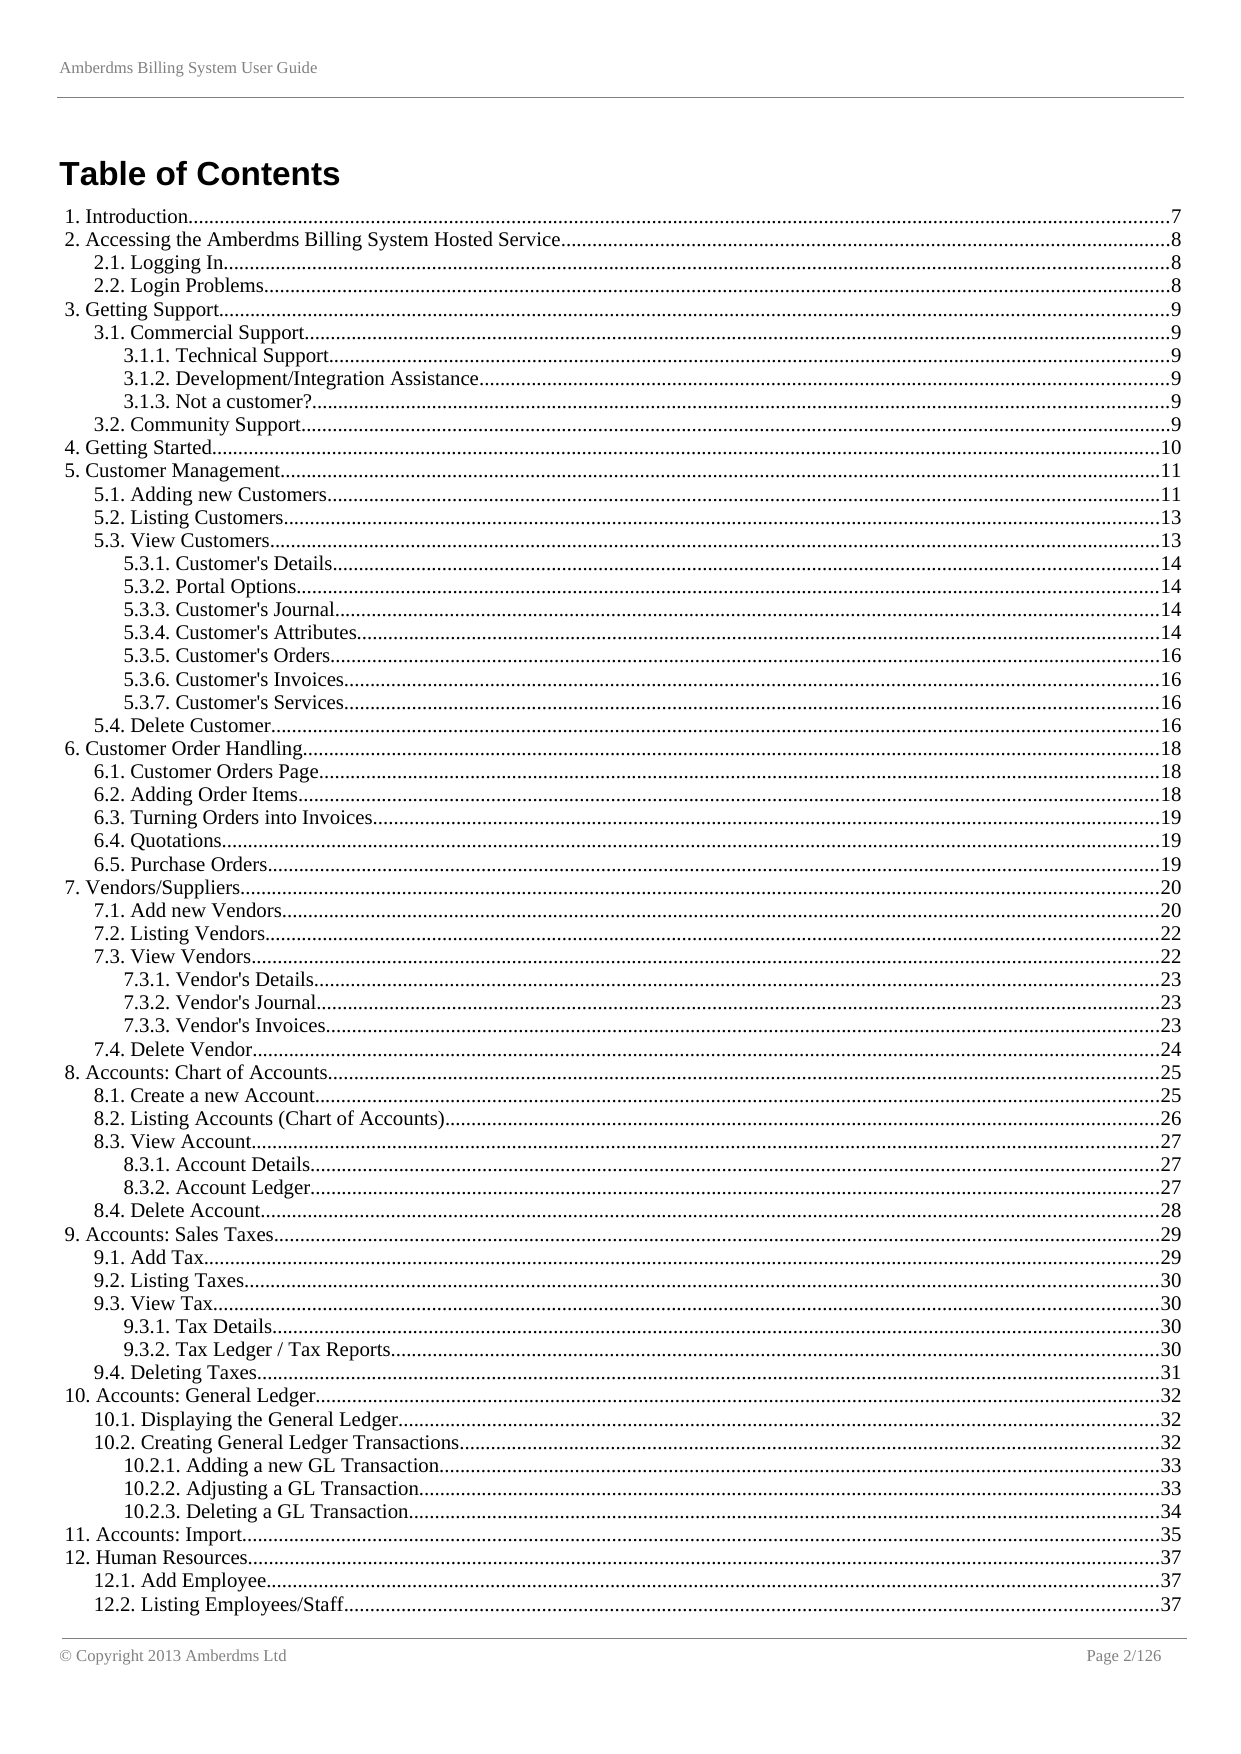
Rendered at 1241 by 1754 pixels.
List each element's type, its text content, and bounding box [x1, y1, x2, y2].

text 3.1. Commercial Support 9 [88, 321, 1181, 344]
text 9.2. Listing Taxes 30 [88, 1269, 1181, 1292]
text 9.1. Add Tax 29 [88, 1246, 1181, 1269]
text 9.3.2. Tax Ledger / Tax Reports 30 [118, 1338, 1181, 1361]
text 3.1.1. Technical Support 9 [118, 344, 1181, 367]
text 12.2. Listing Employees/Staff 37 [88, 1592, 1181, 1616]
text 5.3. View Customers 13 [88, 529, 1181, 552]
text 3.2. Community Support 9 [88, 413, 1181, 436]
text 12. Human Resources 37 [59, 1546, 1181, 1569]
text 4. Getting Started 10 [59, 436, 1181, 459]
text 10.2. Creating General Ledger Transactions 32 [88, 1431, 1181, 1454]
text 8.3.1. Account Details 27 [118, 1153, 1181, 1176]
text 6.5. Purchase Orders 19 [88, 852, 1181, 876]
text 2.1. Logging In 8 [88, 251, 1181, 274]
text 6.2. Adding Order Items 18 [88, 783, 1181, 806]
text 10.1. Displaying the General Ledger 32 [88, 1407, 1181, 1431]
text 6. Customer Order Handling 18 [59, 737, 1181, 760]
text 6.4. Quotations 19 [88, 829, 1181, 852]
text 5.3.6. Customer's Invoices 16 [118, 667, 1181, 691]
text 5.3.1. Customer's Details 14 [118, 552, 1181, 575]
text 5.3.3. Customer's Journal 14 [118, 598, 1181, 621]
text 10. Accounts: General Ledger 32 [59, 1384, 1181, 1407]
text 6.1. Customer Orders Page 18 [88, 760, 1181, 783]
text 8.2. Listing Accounts (Chart of Accounts) 26 [88, 1107, 1181, 1130]
text 9. Accounts: Sales Taxes 29 [59, 1222, 1181, 1246]
text 1. Introduction 7 [59, 205, 1181, 228]
text 8. Accounts: Chart of Accounts 25 [59, 1061, 1181, 1084]
text 2. Accessing the Amberdms Billing System Hosted Service 8 [59, 228, 1181, 251]
text 7. Vendors/Suppliers 20 [59, 876, 1181, 899]
text 2.2. Login Problems 8 [88, 274, 1181, 297]
text 5.3.5. Customer's Orders 16 [118, 644, 1181, 667]
text 5.3.7. Customer's Services 16 [118, 691, 1181, 714]
text 7.2. Listing Vendors 22 [88, 922, 1181, 945]
text 9.4. Deleting Taxes 31 [88, 1361, 1181, 1384]
text 7.3.1. Vendor's Details 23 [118, 968, 1181, 991]
text 3. Getting Support 9 [59, 297, 1181, 321]
text 3.1.3. Not a customer? 9 [118, 390, 1181, 413]
text 10.2.2. Adjusting a GL Transaction 33 [118, 1477, 1181, 1500]
text 5.2. Listing Customers 13 [88, 506, 1181, 529]
subtitle Table of Contents [59, 155, 1181, 192]
text 7.3. View Vendors 22 [88, 945, 1181, 968]
text 7.4. Delete Vendor 24 [88, 1037, 1181, 1061]
text 10.2.1. Adding a new GL Transaction 33 [118, 1454, 1181, 1477]
text 6.3. Turning Orders into Invoices 19 [88, 806, 1181, 829]
text 12.1. Add Employee 37 [88, 1569, 1181, 1592]
text 9.3.1. Tax Details 30 [118, 1315, 1181, 1338]
text 5.3.2. Portal Options 14 [118, 575, 1181, 598]
text 7.3.2. Vendor's Journal 23 [118, 991, 1181, 1014]
text 5.1. Adding new Customers 11 [88, 482, 1181, 506]
text 8.3. View Account 27 [88, 1130, 1181, 1153]
text 8.4. Delete Account 28 [88, 1199, 1181, 1222]
text 5.3.4. Customer's Attributes 14 [118, 621, 1181, 644]
text 8.1. Create a new Account 25 [88, 1084, 1181, 1107]
text 9.3. View Tax 30 [88, 1292, 1181, 1315]
text 7.3.3. Vendor's Invoices 23 [118, 1014, 1181, 1037]
text 5.4. Delete Customer 16 [88, 714, 1181, 737]
text 11. Accounts: Import 35 [59, 1523, 1181, 1546]
text 7.1. Add new Vendors 20 [88, 899, 1181, 922]
text 3.1.2. Development/Integration Assistance 9 [118, 367, 1181, 390]
text 10.2.3. Deleting a GL Transaction 34 [118, 1500, 1181, 1523]
text 8.3.2. Account Ledger 27 [118, 1176, 1181, 1199]
text 5. Customer Management 11 [59, 459, 1181, 482]
